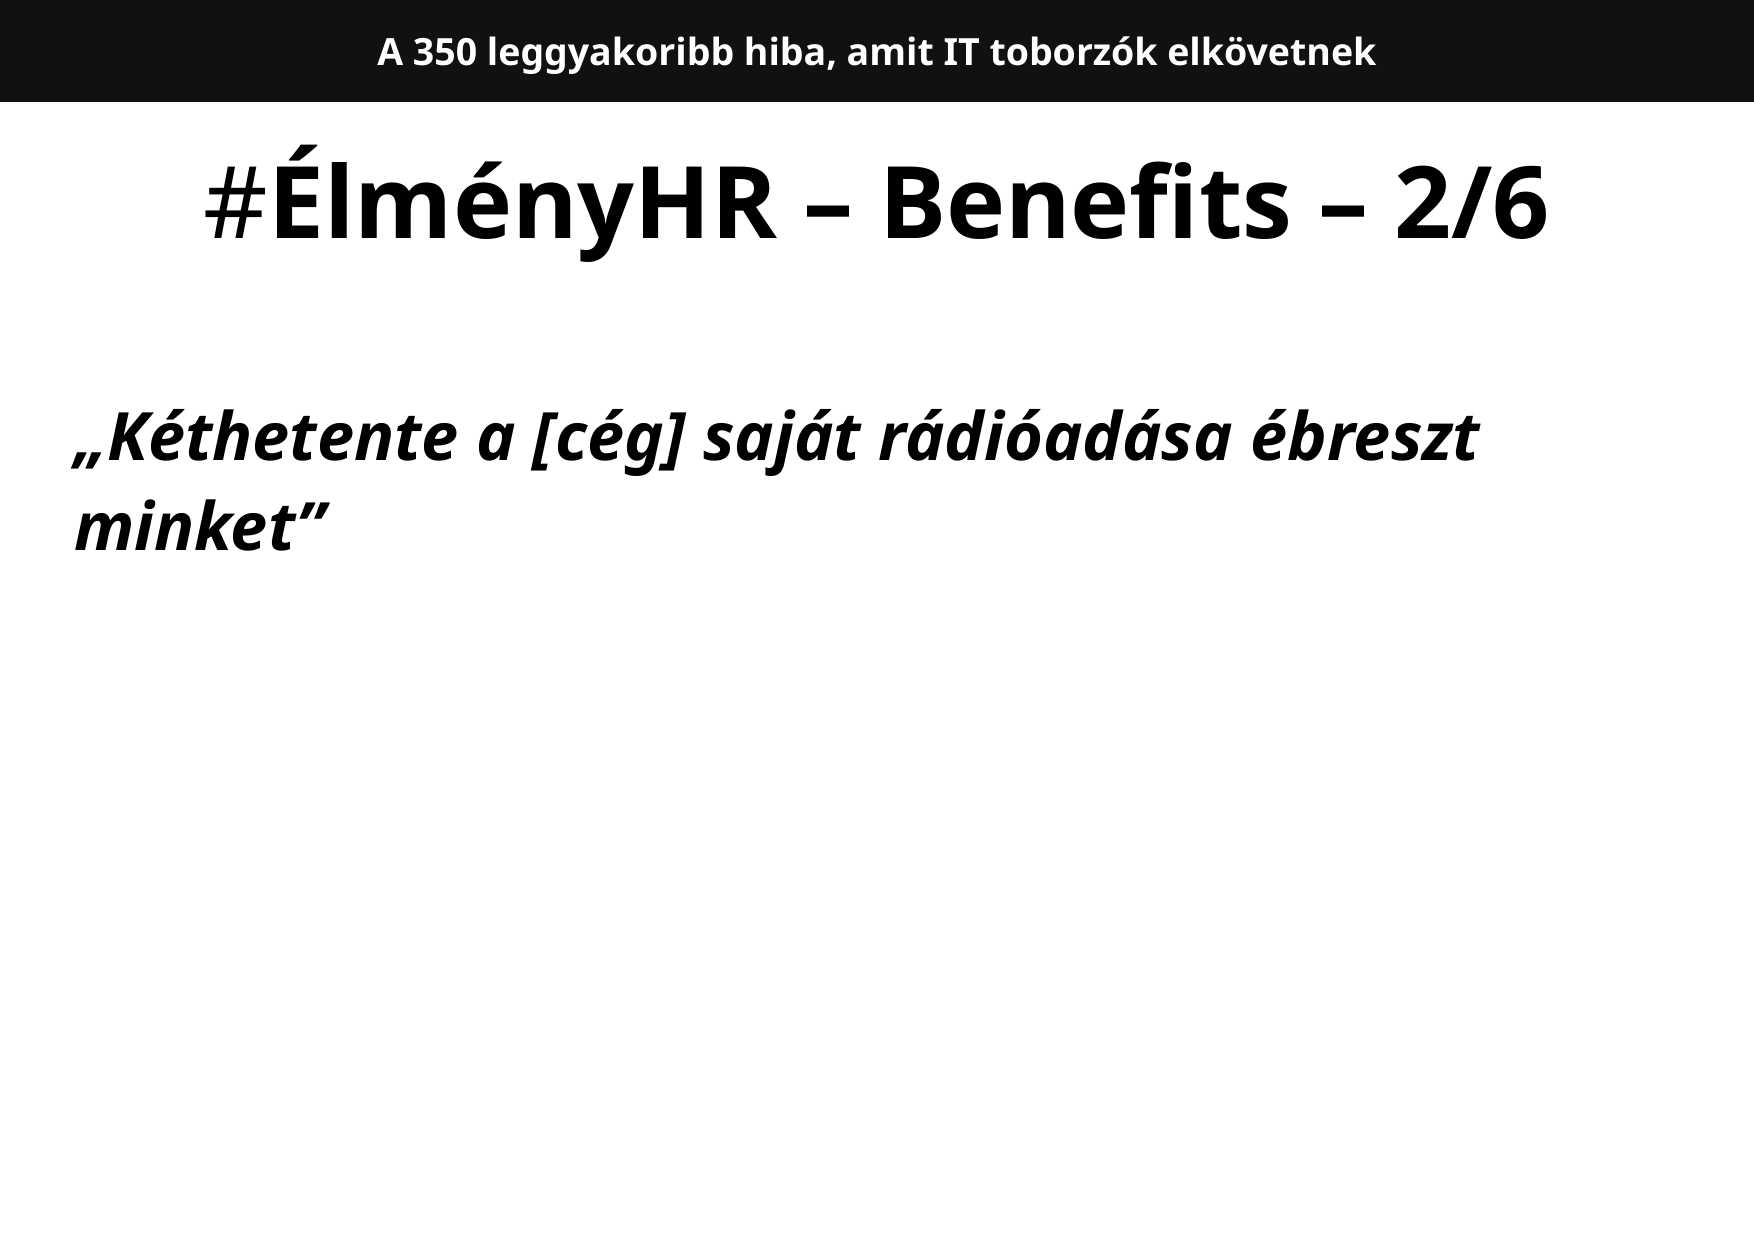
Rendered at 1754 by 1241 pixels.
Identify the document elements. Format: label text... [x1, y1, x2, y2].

text #ÉlményHR – Benefits – 2/6 [0, 132, 1754, 268]
text „Kéthetente a [cég] saját rádióadása ébreszt minket” [74, 389, 1754, 570]
